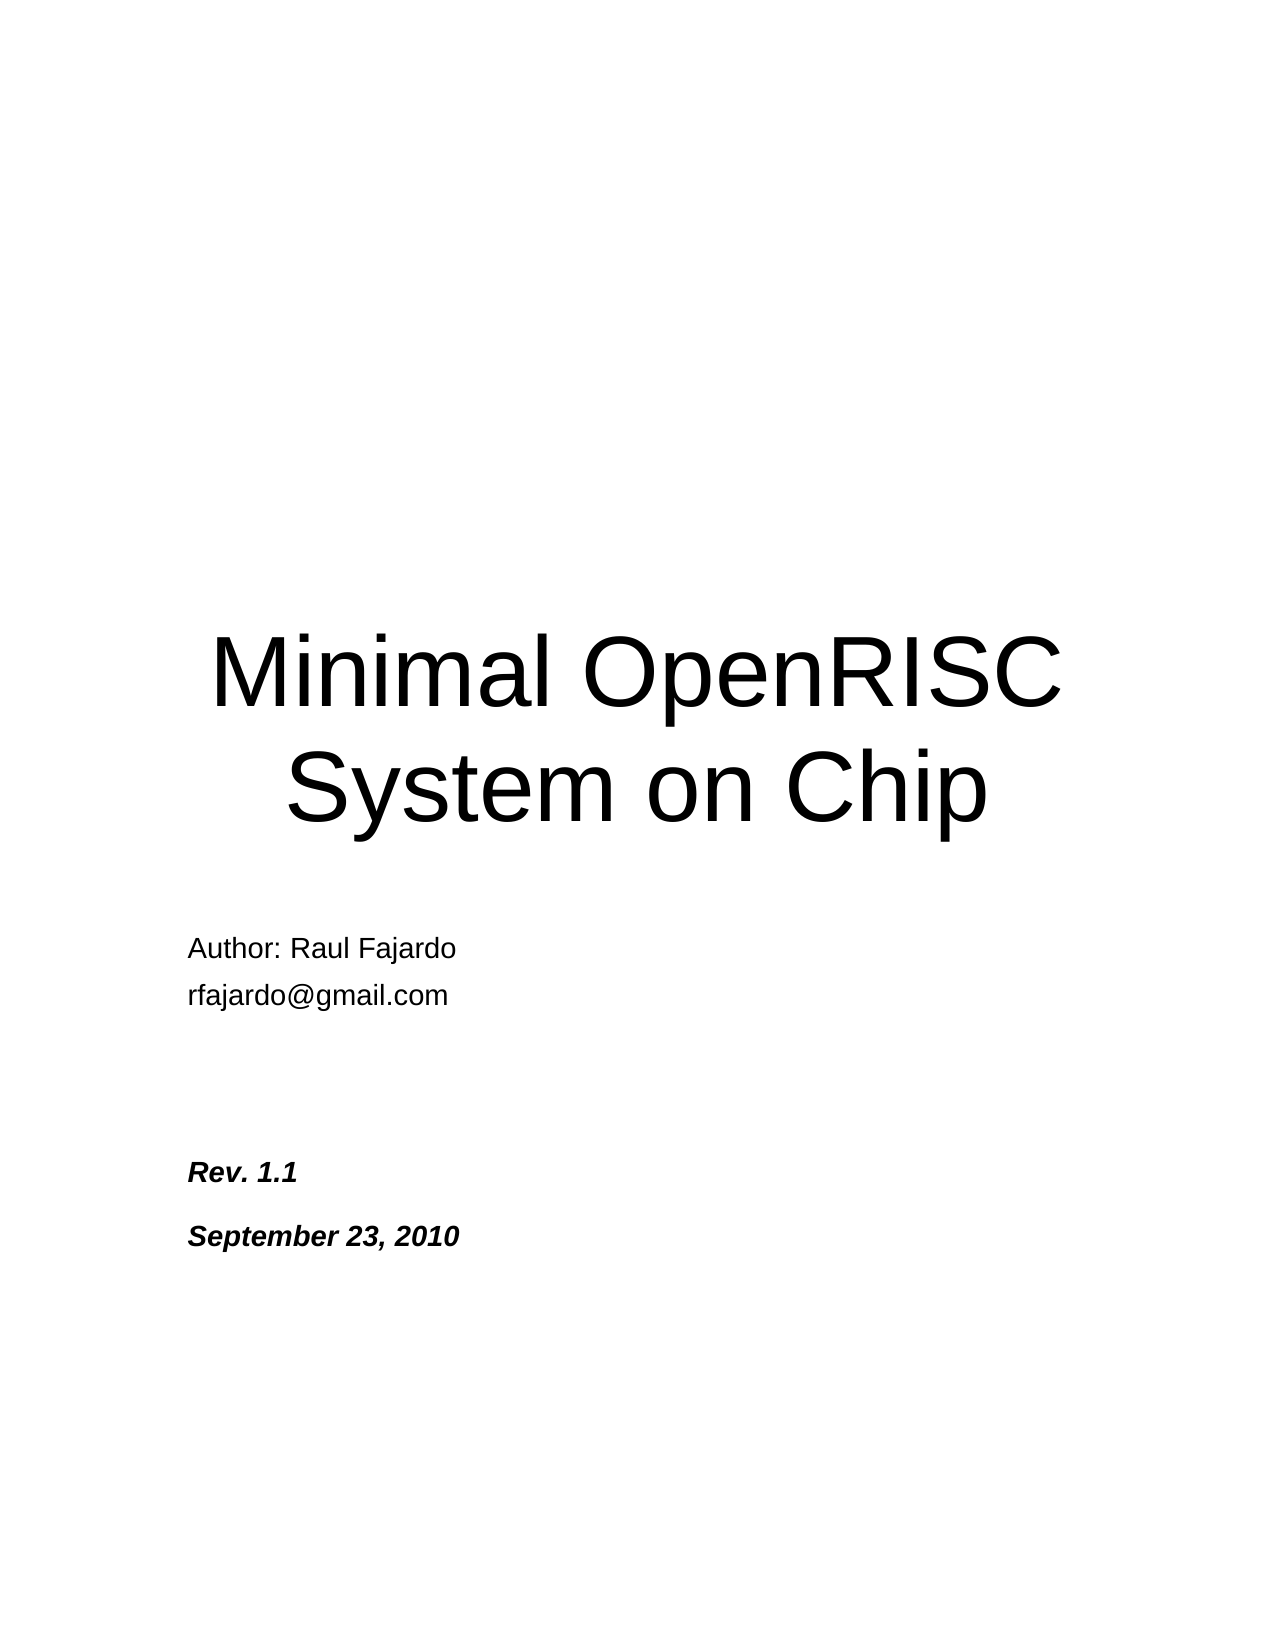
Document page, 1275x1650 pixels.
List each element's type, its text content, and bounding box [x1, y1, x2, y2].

title Minimal OpenRISC System on Chip [187, 613, 1087, 843]
subtitle Rev. 1.1 [187, 1155, 1087, 1188]
text Author: Raul Fajardo [187, 932, 1087, 965]
text rfajardo@gmail.com [187, 978, 1087, 1011]
subtitle September 23, 2010 [187, 1219, 1087, 1253]
